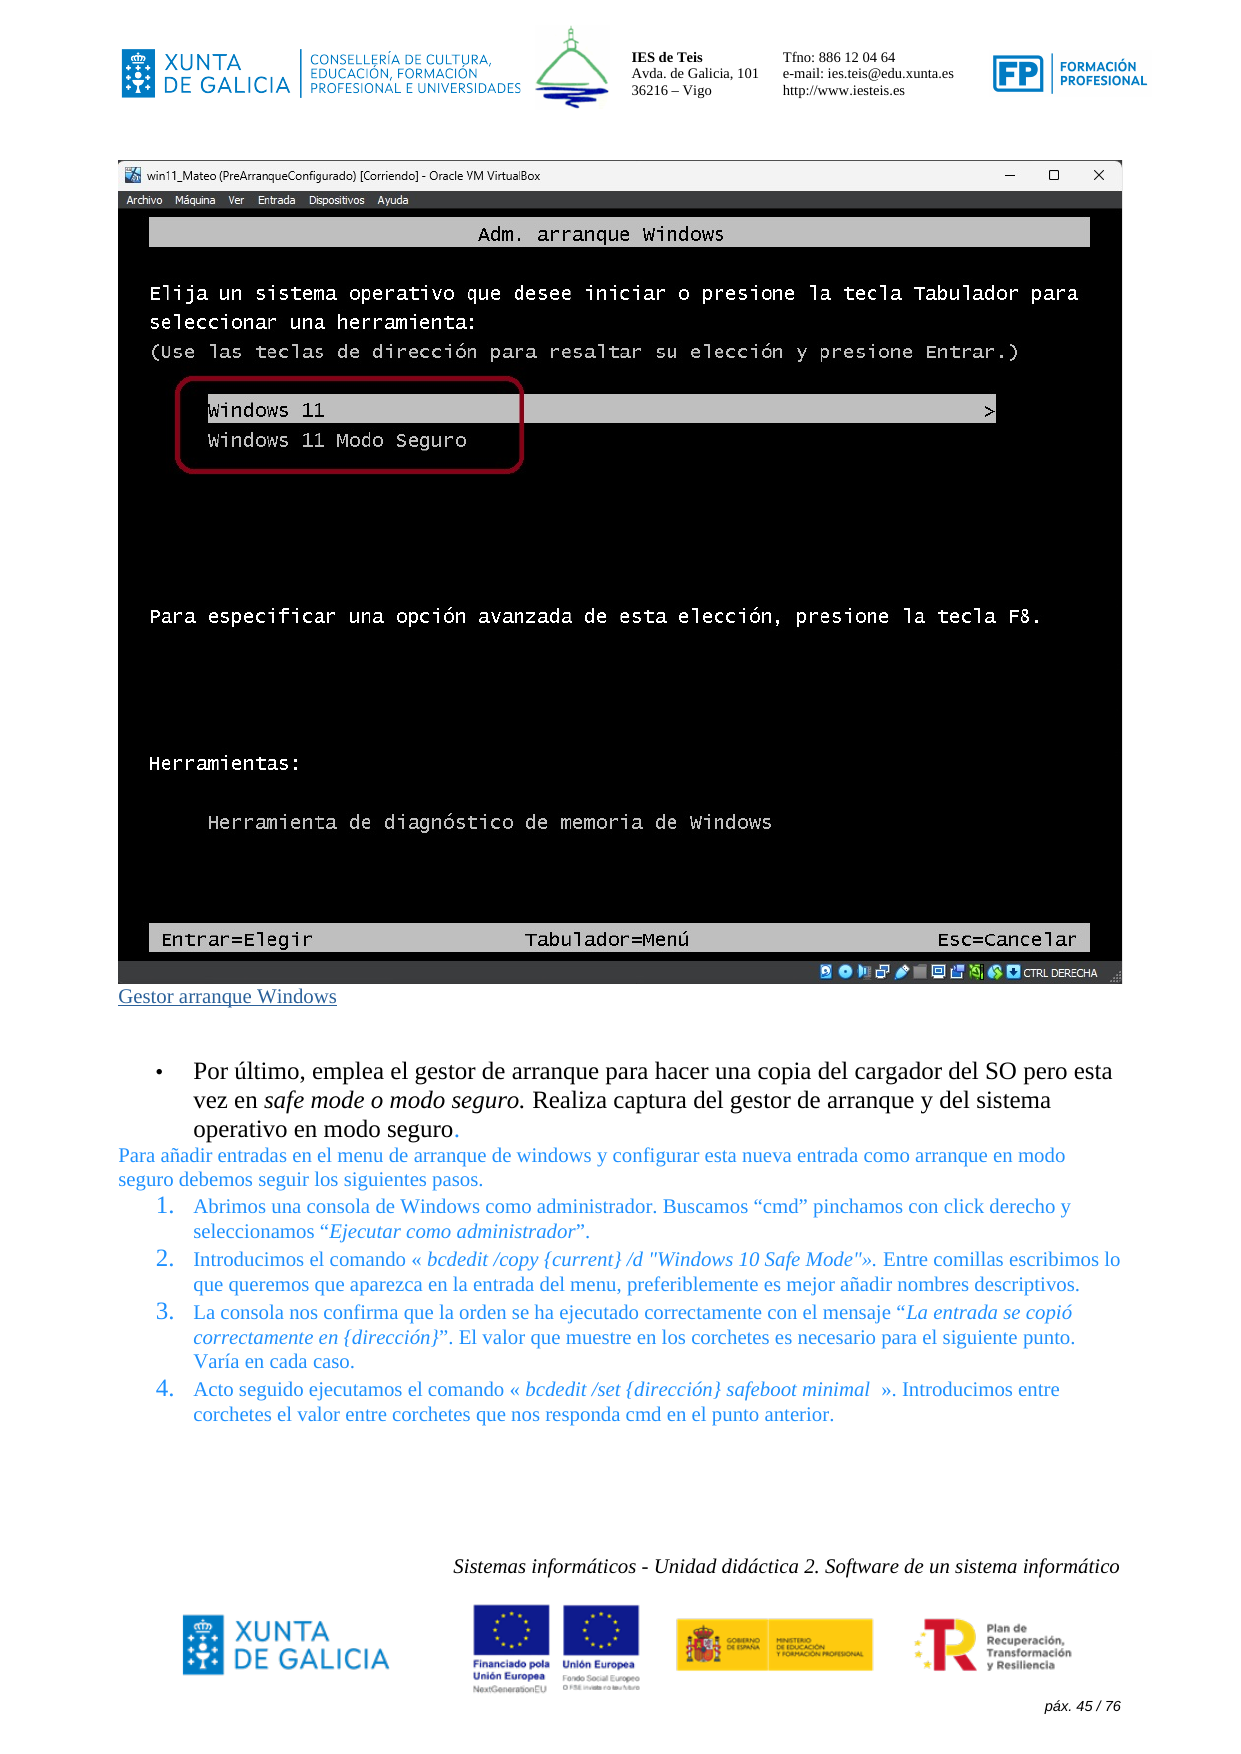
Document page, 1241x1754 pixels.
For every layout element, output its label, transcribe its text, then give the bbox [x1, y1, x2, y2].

text Gestor arranque Windows [118, 984, 1122, 1008]
text Para añadir entradas en el menu de arranque de windows y configurar esta nueva entrada como arranque en modo seguro debemos seguir los siguientes pasos. [118, 1142, 1122, 1191]
list Introducimos el comando « bcdedit /copy {current} /d "Windows 10 Safe Mode"». Entre comillas escribimos lo que queremos que aparezca en la entrada del menu, preferiblemente es mejor añadir nombres descriptivos. [156, 1243, 1122, 1296]
list Por último, emplea el gestor de arranque para hacer una copia del cargador del SO pero esta vez en safe mode o modo seguro. Realiza captura del gestor de arranque y del sistema operativo en modo seguro. [156, 1056, 1122, 1142]
picture [118, 160, 1123, 984]
picture [121, 49, 521, 98]
picture [182, 1593, 1085, 1700]
list Acto seguido ejecutamos el comando « bcdedit /set {dirección} safeboot minimal ». Introducimos entre corchetes el valor entre corchetes que nos responda cmd en el punto anterior. [156, 1373, 1122, 1426]
list Abrimos una consola de Windows como administrador. Buscamos “cmd” pinchamos con click derecho y seleccionamos “Ejecutar como administrador”. [156, 1191, 1122, 1243]
picture [989, 50, 1153, 97]
picture [534, 25, 611, 110]
list La consola nos confirma que la orden se ha ejecutado correctamente con el mensaje “La entrada se copió correctamente en {dirección}”. El valor que muestre en los corchetes es necesario para el siguiente punto. Varía en cada caso. [156, 1296, 1122, 1373]
